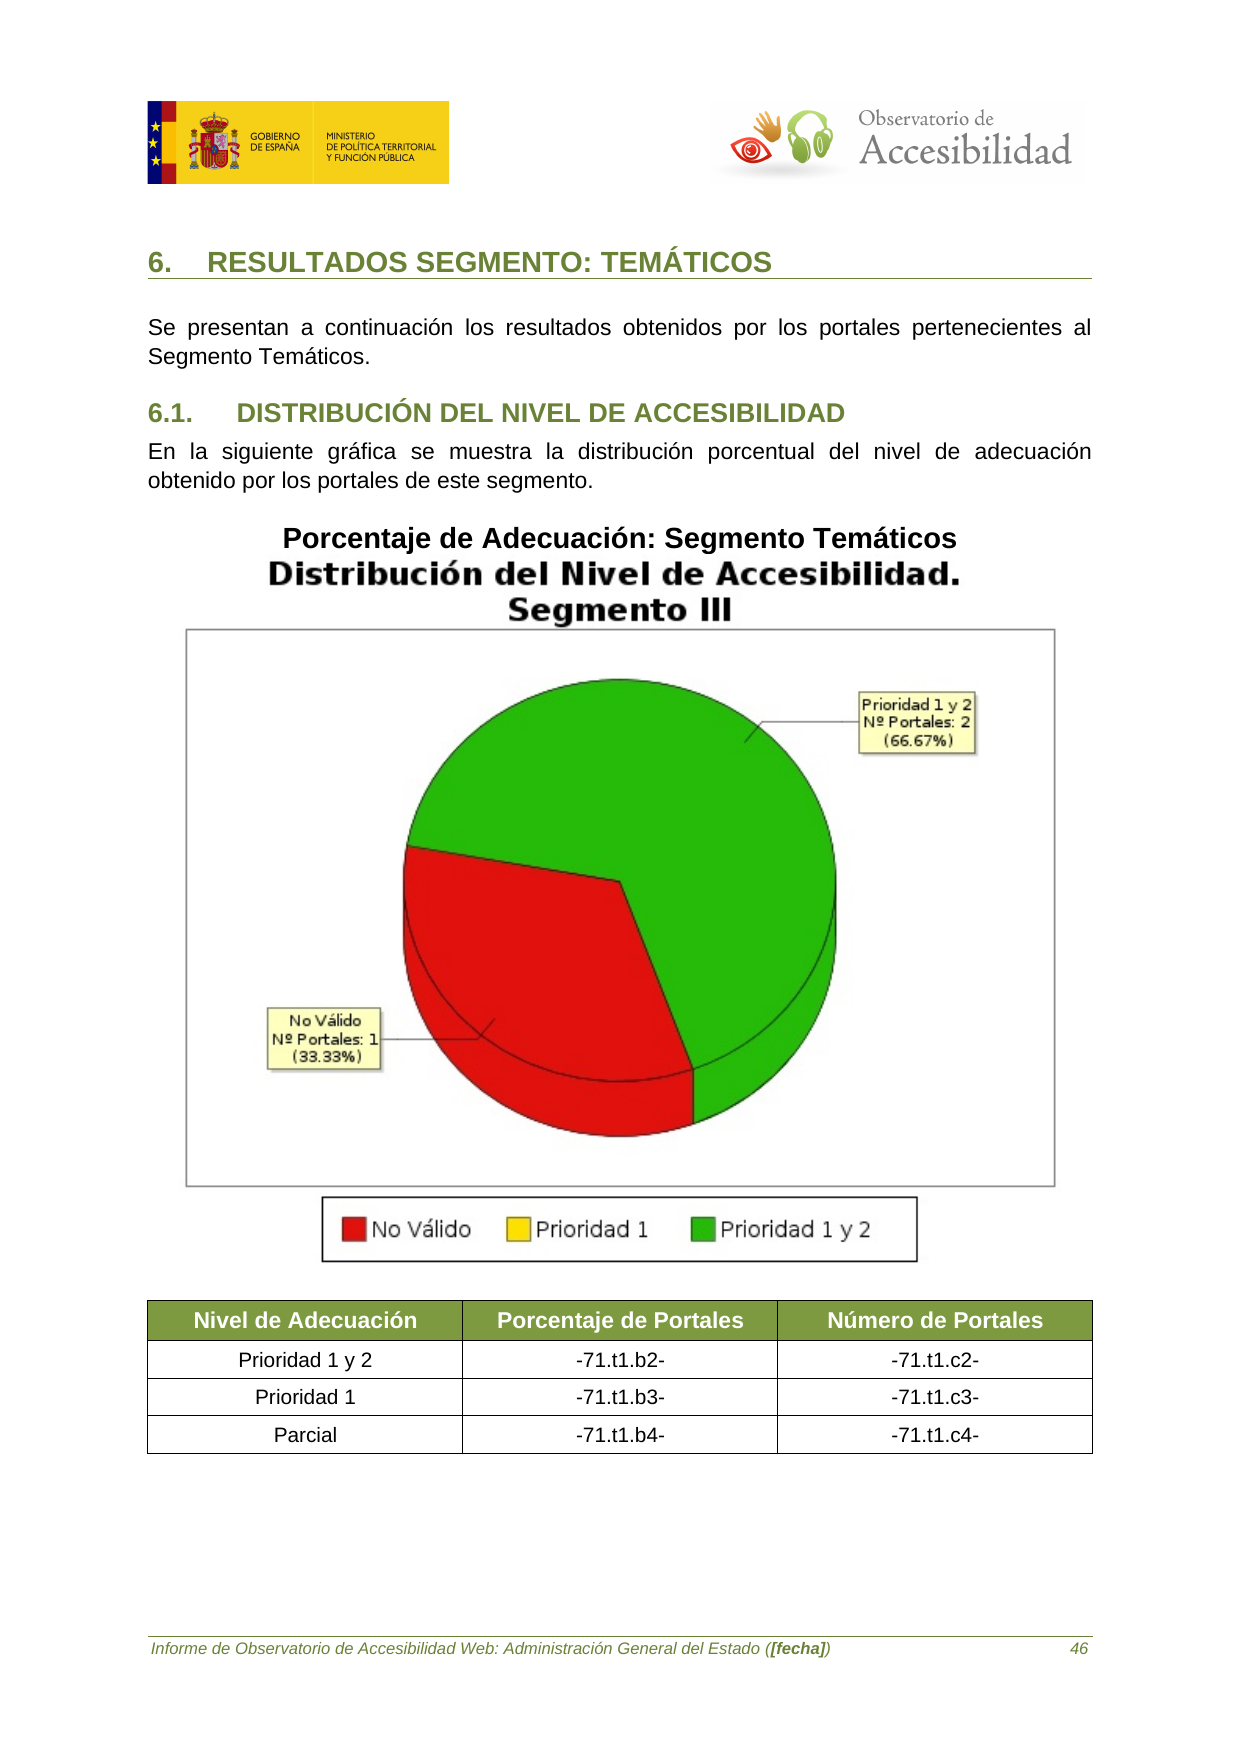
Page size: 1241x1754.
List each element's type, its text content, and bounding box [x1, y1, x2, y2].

text Porcentaje de Adecuación: Segmento Temáticos [148, 521, 1092, 554]
table_cell Prioridad 1 [148, 1379, 462, 1415]
table_cell -71.t1.c4- [778, 1416, 1092, 1453]
table_cell -71.t1.c2- [778, 1341, 1092, 1378]
table_cell Parcial [148, 1416, 462, 1453]
table_header Nivel de Adecuación [148, 1301, 462, 1340]
table_cell -71.t1.b2- [463, 1341, 777, 1378]
table_cell -71.t1.b3- [463, 1379, 777, 1415]
table_cell Prioridad 1 y 2 [148, 1341, 462, 1378]
text En la siguiente gráfica se muestra la distribución porcentual del nivel de adecuación obtenido por los portales de este segmento. [148, 438, 1092, 493]
subtitle Distribución del nivel de accesibilidad [148, 397, 1092, 428]
picture [147, 101, 450, 184]
picture [710, 101, 1086, 184]
text Se presentan a continuación los resultados obtenidos por los portales pertenecientes al Segmento Temáticos. [148, 314, 1092, 369]
table_header Número de Portales [778, 1301, 1092, 1340]
subtitle Resultados Segmento: Temáticos [148, 245, 1092, 278]
table_header Porcentaje de Portales [463, 1301, 777, 1340]
table_cell -71.t1.b4- [463, 1416, 777, 1453]
picture [178, 554, 1062, 1264]
table_cell -71.t1.c3- [778, 1379, 1092, 1415]
